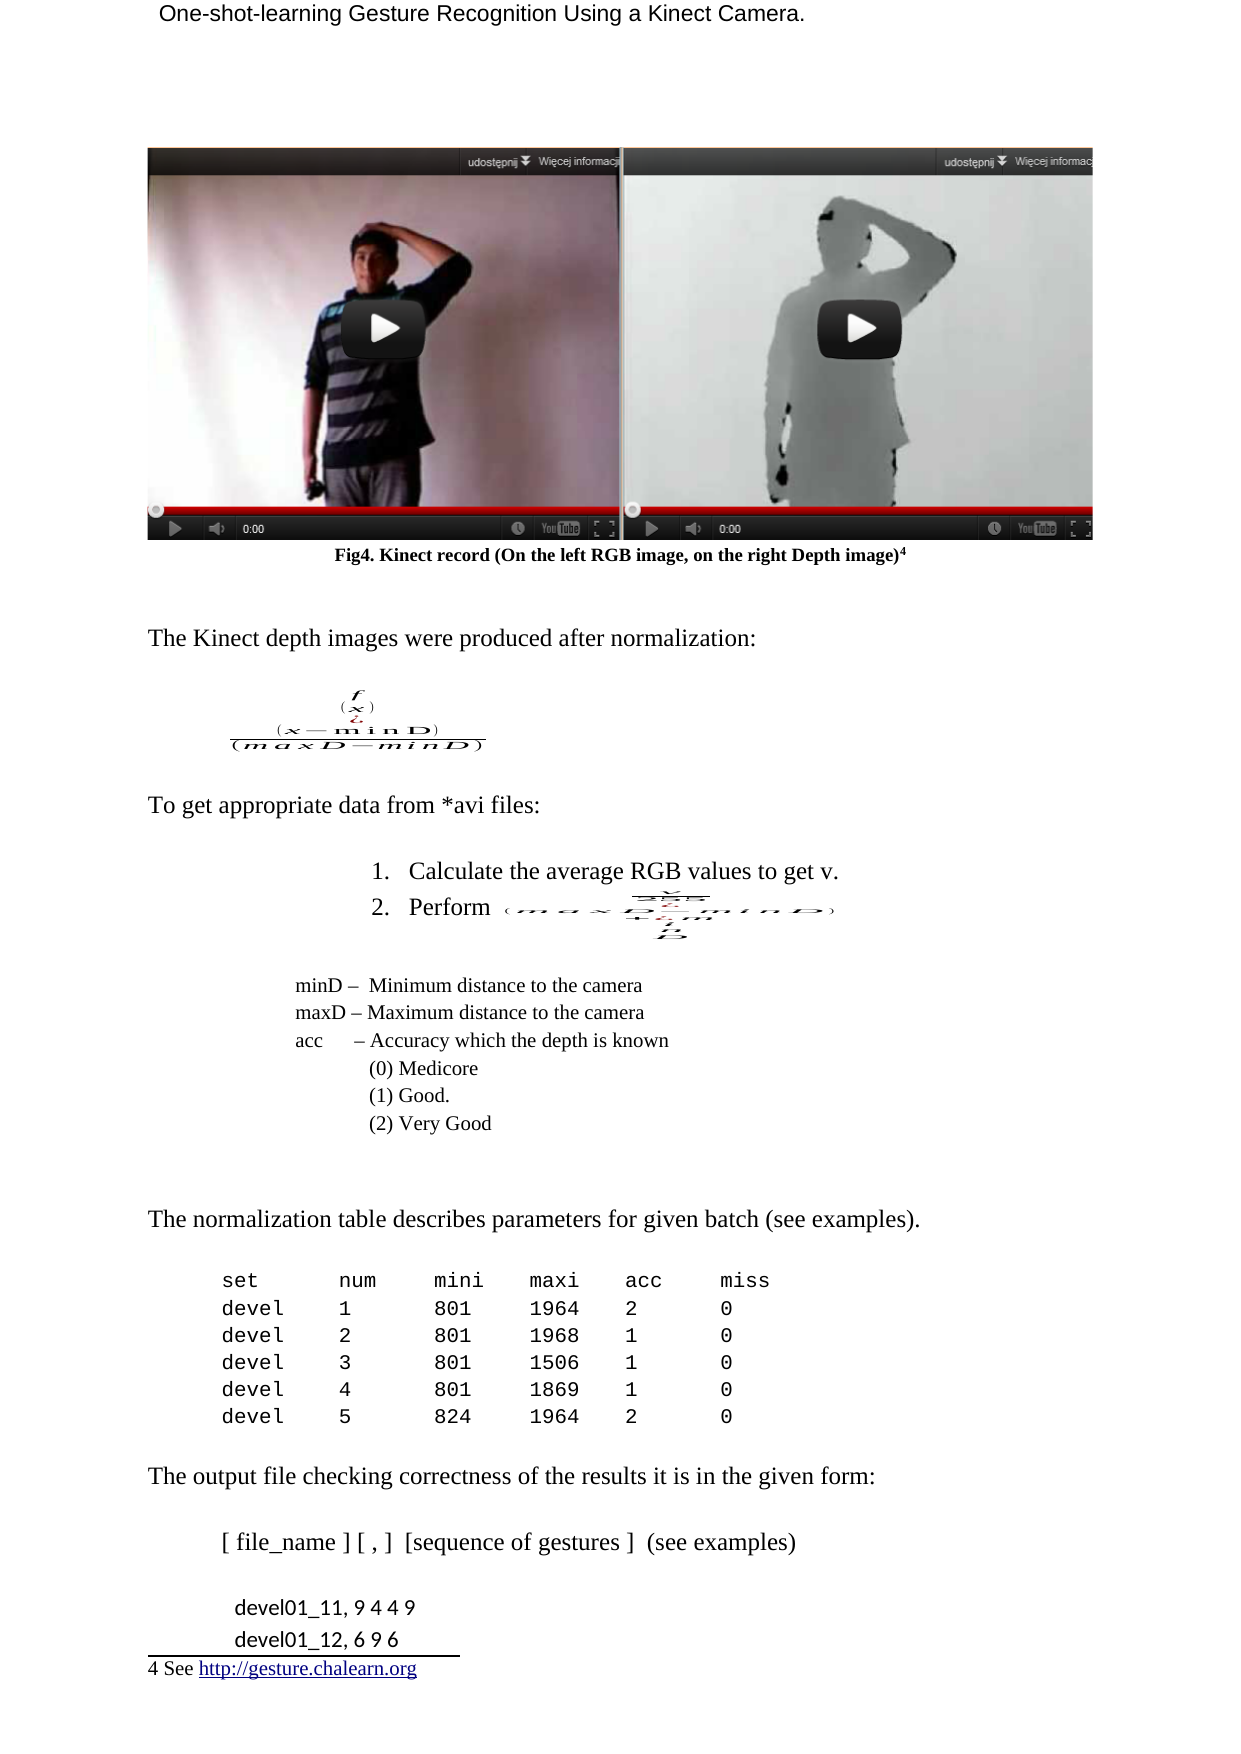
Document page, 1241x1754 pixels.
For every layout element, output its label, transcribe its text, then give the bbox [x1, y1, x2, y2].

text The output file checking correctness of the results it is in the given form: [148, 1461, 1093, 1489]
text (2) Very Good [295, 1111, 1093, 1135]
text devel 5 824 1964 2 0 [221, 1406, 1093, 1430]
text minD – Minimum distance to the camera [148, 973, 1093, 997]
text acc – Accuracy which the depth is known [221, 1028, 1093, 1052]
text Fig4. Kinect record (On the left RGB image, on the right Depth image) [148, 544, 1093, 566]
text [ file_name ] [ , ] [sequence of gestures ] (see examples) [221, 1527, 1093, 1556]
text set num mini maxi acc miss [221, 1270, 1093, 1294]
list Perform [371, 889, 1093, 941]
text devel 2 801 1968 1 0 [221, 1325, 1093, 1348]
text The Kinect depth images were produced after normalization: [148, 623, 1093, 652]
text To get appropriate data from *avi files: [148, 790, 1093, 819]
text See http://gesture.chalearn.org [148, 1656, 1093, 1680]
text (0) Medicore [295, 1056, 1093, 1079]
list Calculate the average RGB values to get v. [371, 856, 1093, 885]
text devel 4 801 1869 1 0 [221, 1379, 1093, 1403]
text devel 1 801 1964 2 0 [221, 1298, 1093, 1321]
table_header devel01_11, 9 4 4 9 [227, 1593, 427, 1625]
text maxD – Maximum distance to the camera [148, 1000, 1093, 1024]
text The normalization table describes parameters for given batch (see examples). [148, 1204, 1093, 1233]
text devel 3 801 1506 1 0 [221, 1352, 1093, 1376]
table_cell devel01_12, 6 9 6 [227, 1625, 427, 1655]
text (1) Good. [295, 1083, 1093, 1107]
